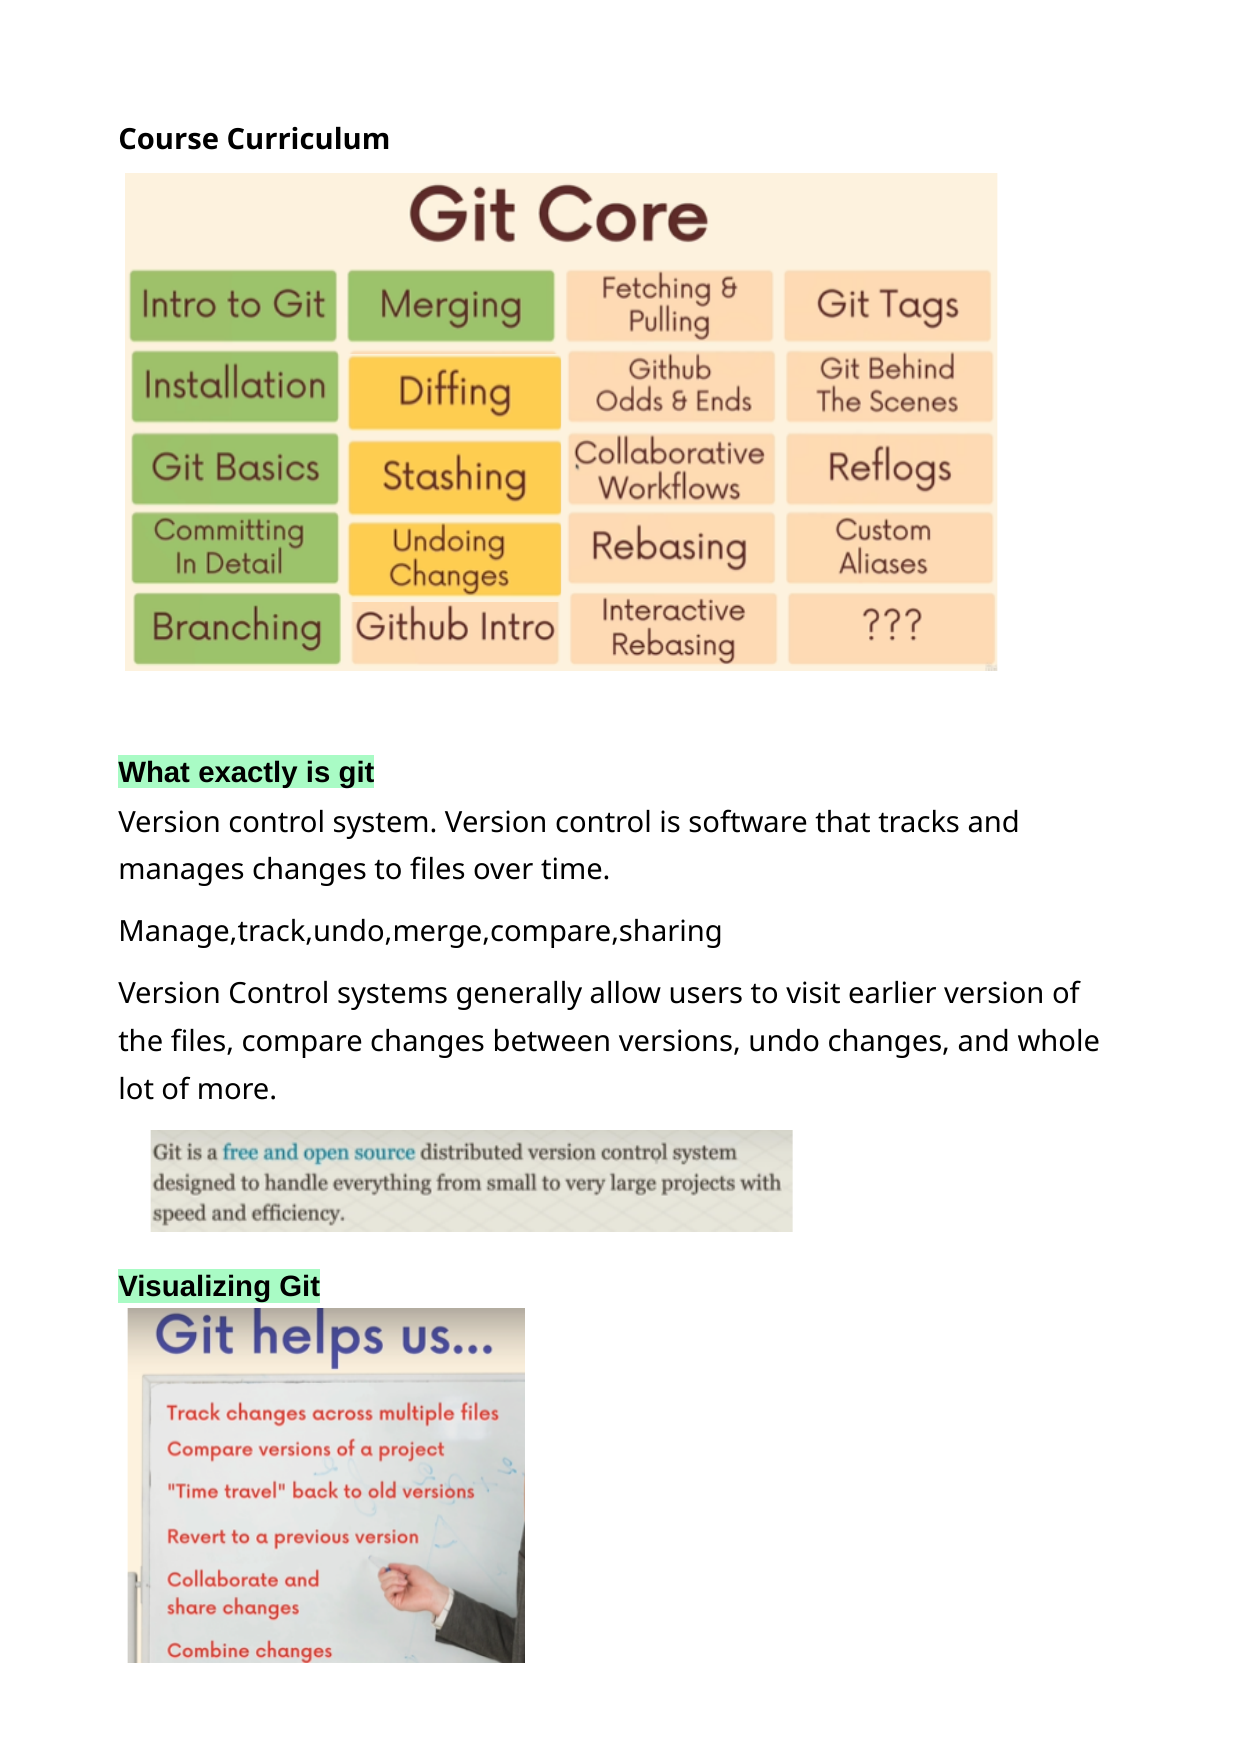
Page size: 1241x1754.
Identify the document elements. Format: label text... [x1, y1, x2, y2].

text Version control system. Version control is software that tracks and manages changes to files over time. [118, 801, 1122, 888]
text Course Curriculum [118, 118, 1122, 158]
picture [127, 1308, 525, 1663]
text Version Control systems generally allow users to visit earlier version of the files, compare changes between versions, undo changes, and whole lot of more. [118, 973, 1122, 1108]
subtitle Visualizing Git [320, 1269, 1122, 1303]
subtitle What exactly is git [118, 754, 1122, 788]
picture [150, 1130, 793, 1232]
text Manage,track,undo,merge,compare,sharing [118, 911, 1122, 950]
picture [125, 173, 998, 671]
